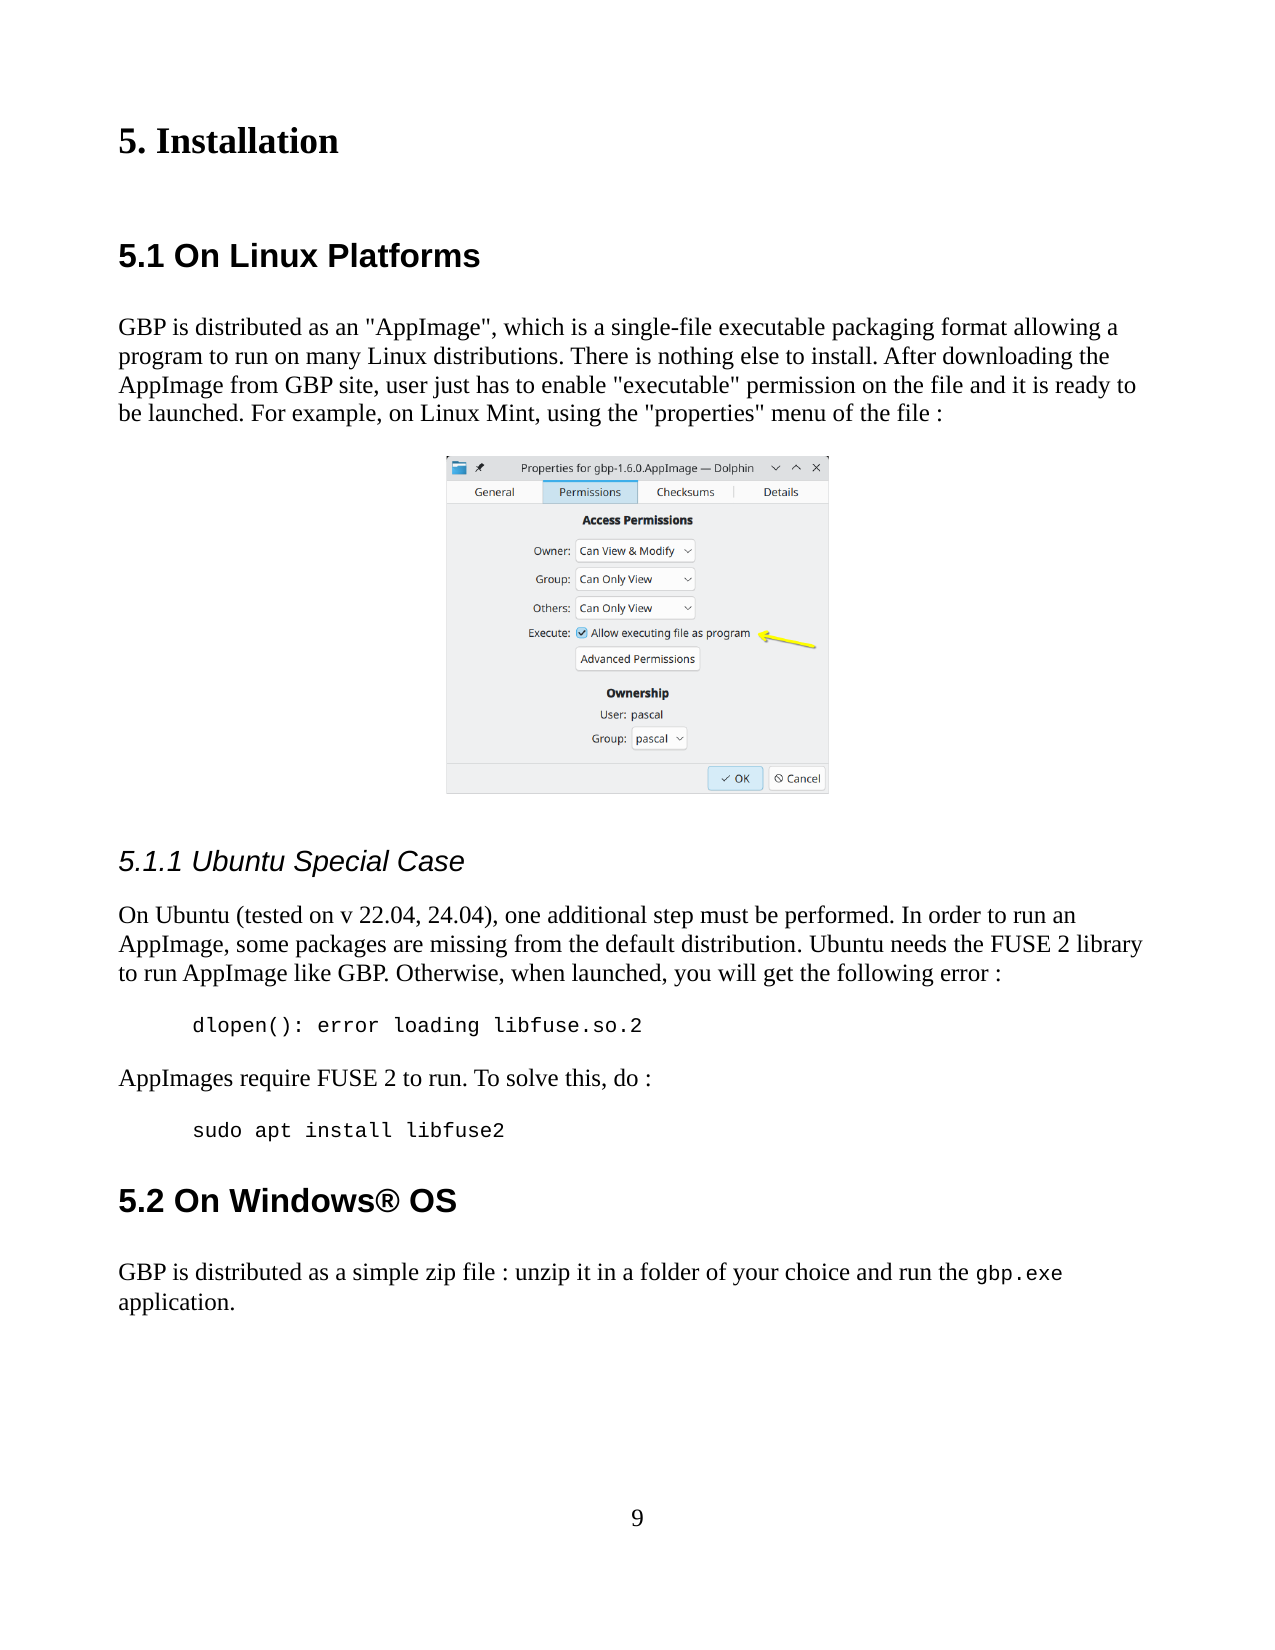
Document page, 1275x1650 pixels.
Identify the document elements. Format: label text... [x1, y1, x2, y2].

text sudo apt install libfuse2 [118, 1120, 1157, 1144]
text GBP is distributed as an "AppImage", which is a single-file executable packaging format allowing a program to run on many Linux distributions. There is nothing else to install. After downloading the AppImage from GBP site, user just has to enable "executable" permission on the file and it is ready to be launched. For example, on Linux Mint, using the "properties" menu of the file : [118, 312, 1157, 427]
text AppImages require FUSE 2 to run. To solve this, do : [118, 1063, 1157, 1091]
subtitle Installation [118, 118, 1157, 161]
text On Ubuntu (tested on v 22.04, 24.04), one additional step must be performed. In order to run an AppImage, some packages are missing from the default distribution. Ubuntu needs the FUSE 2 library to run AppImage like GBP. Otherwise, when launched, you will get the following error : [118, 900, 1157, 987]
text dlopen(): error loading libfuse.so.2 [192, 1015, 1157, 1039]
subtitle On Linux Platforms [118, 236, 1157, 275]
subtitle Ubuntu Special Case [118, 844, 1157, 878]
subtitle On Windows® OS [118, 1181, 1157, 1220]
text GBP is distributed as a simple zip file : unzip it in a folder of your choice and run the gbp.exe application. [118, 1257, 1157, 1316]
picture [446, 456, 829, 794]
